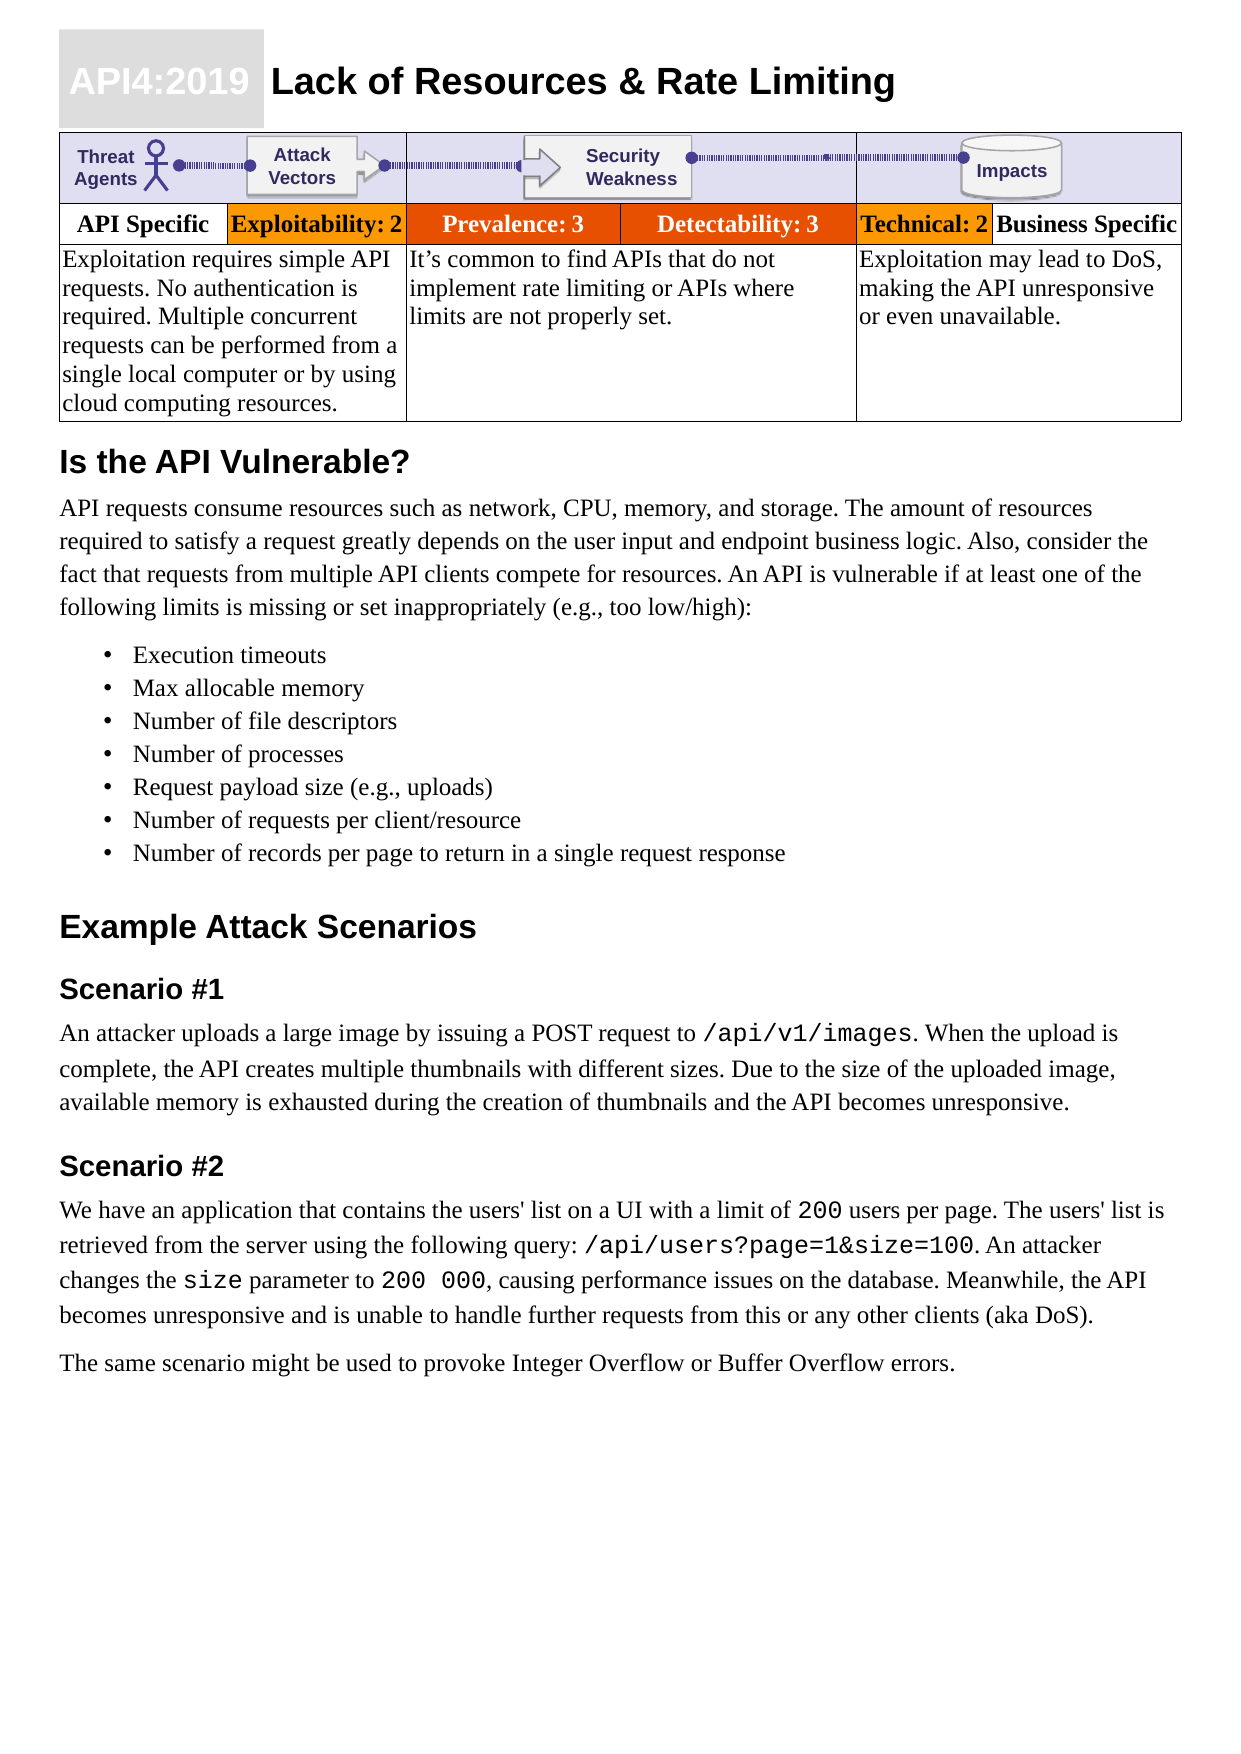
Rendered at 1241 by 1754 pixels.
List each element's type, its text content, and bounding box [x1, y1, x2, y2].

table_cell Business Specific [993, 204, 1181, 244]
text API requests consume resources such as network, CPU, memory, and storage. The amount of resources required to satisfy a request greatly depends on the user input and endpoint business logic. Also, consider the fact that requests from multiple API clients compete for resources. An API is vulnerable if at least one of the following limits is missing or set inappropriately (e.g., too low/high): [59, 493, 1181, 621]
table_cell Technical: 2 [857, 204, 992, 244]
table_header [60, 133, 227, 203]
list Number of processes [103, 739, 1181, 768]
list Number of requests per client/resource [103, 805, 1181, 834]
list Number of records per page to return in a single request response [103, 838, 1181, 867]
table_header [992, 133, 1181, 203]
table_header [620, 133, 856, 203]
table_cell Exploitability: 2 [228, 204, 406, 244]
table_cell Prevalence: 3 [407, 204, 620, 244]
subtitle Example Attack Scenarios [59, 907, 1181, 945]
subtitle Is the API Vulnerable? [59, 442, 1181, 481]
table_header [407, 133, 620, 203]
table_cell Detectability: 3 [621, 204, 856, 244]
table_cell Exploitation may lead to DoS, making the API unresponsive or even unavailable. [857, 245, 1181, 421]
text An attacker uploads a large image by issuing a POST request to /api/v1/images. When the upload is complete, the API creates multiple thumbnails with different sizes. Due to the size of the uploaded image, available memory is exhausted during the creation of thumbnails and the API becomes unresponsive. [59, 1018, 1181, 1115]
list Request payload size (e.g., uploads) [103, 772, 1181, 801]
subtitle Scenario #1 [59, 972, 1181, 1006]
table_header [227, 133, 406, 203]
list Max allocable memory [103, 673, 1181, 702]
table_cell API Specific [60, 204, 227, 244]
list Number of file descriptors [103, 706, 1181, 735]
subtitle Scenario #2 [59, 1149, 1181, 1183]
table_cell It’s common to find APIs that do not implement rate limiting or APIs where limits are not properly set. [407, 245, 856, 421]
table_header [857, 133, 992, 203]
text The same scenario might be used to provoke Integer Overflow or Buffer Overflow errors. [59, 1348, 1181, 1377]
text We have an application that contains the users' list on a UI with a limit of 200 users per page. The users' list is retrieved from the server using the following query: /api/users?page=1&size=100. An attacker changes the size parameter to 200 000, causing performance issues on the database. Meanwhile, the API becomes unresponsive and is unable to handle further requests from this or any other clients (aka DoS). [59, 1195, 1181, 1329]
table_cell Exploitation requires simple API requests. No authentication is required. Multiple concurrent requests can be performed from a single local computer or by using cloud computing resources. [60, 245, 406, 421]
list Execution timeouts [103, 640, 1181, 669]
